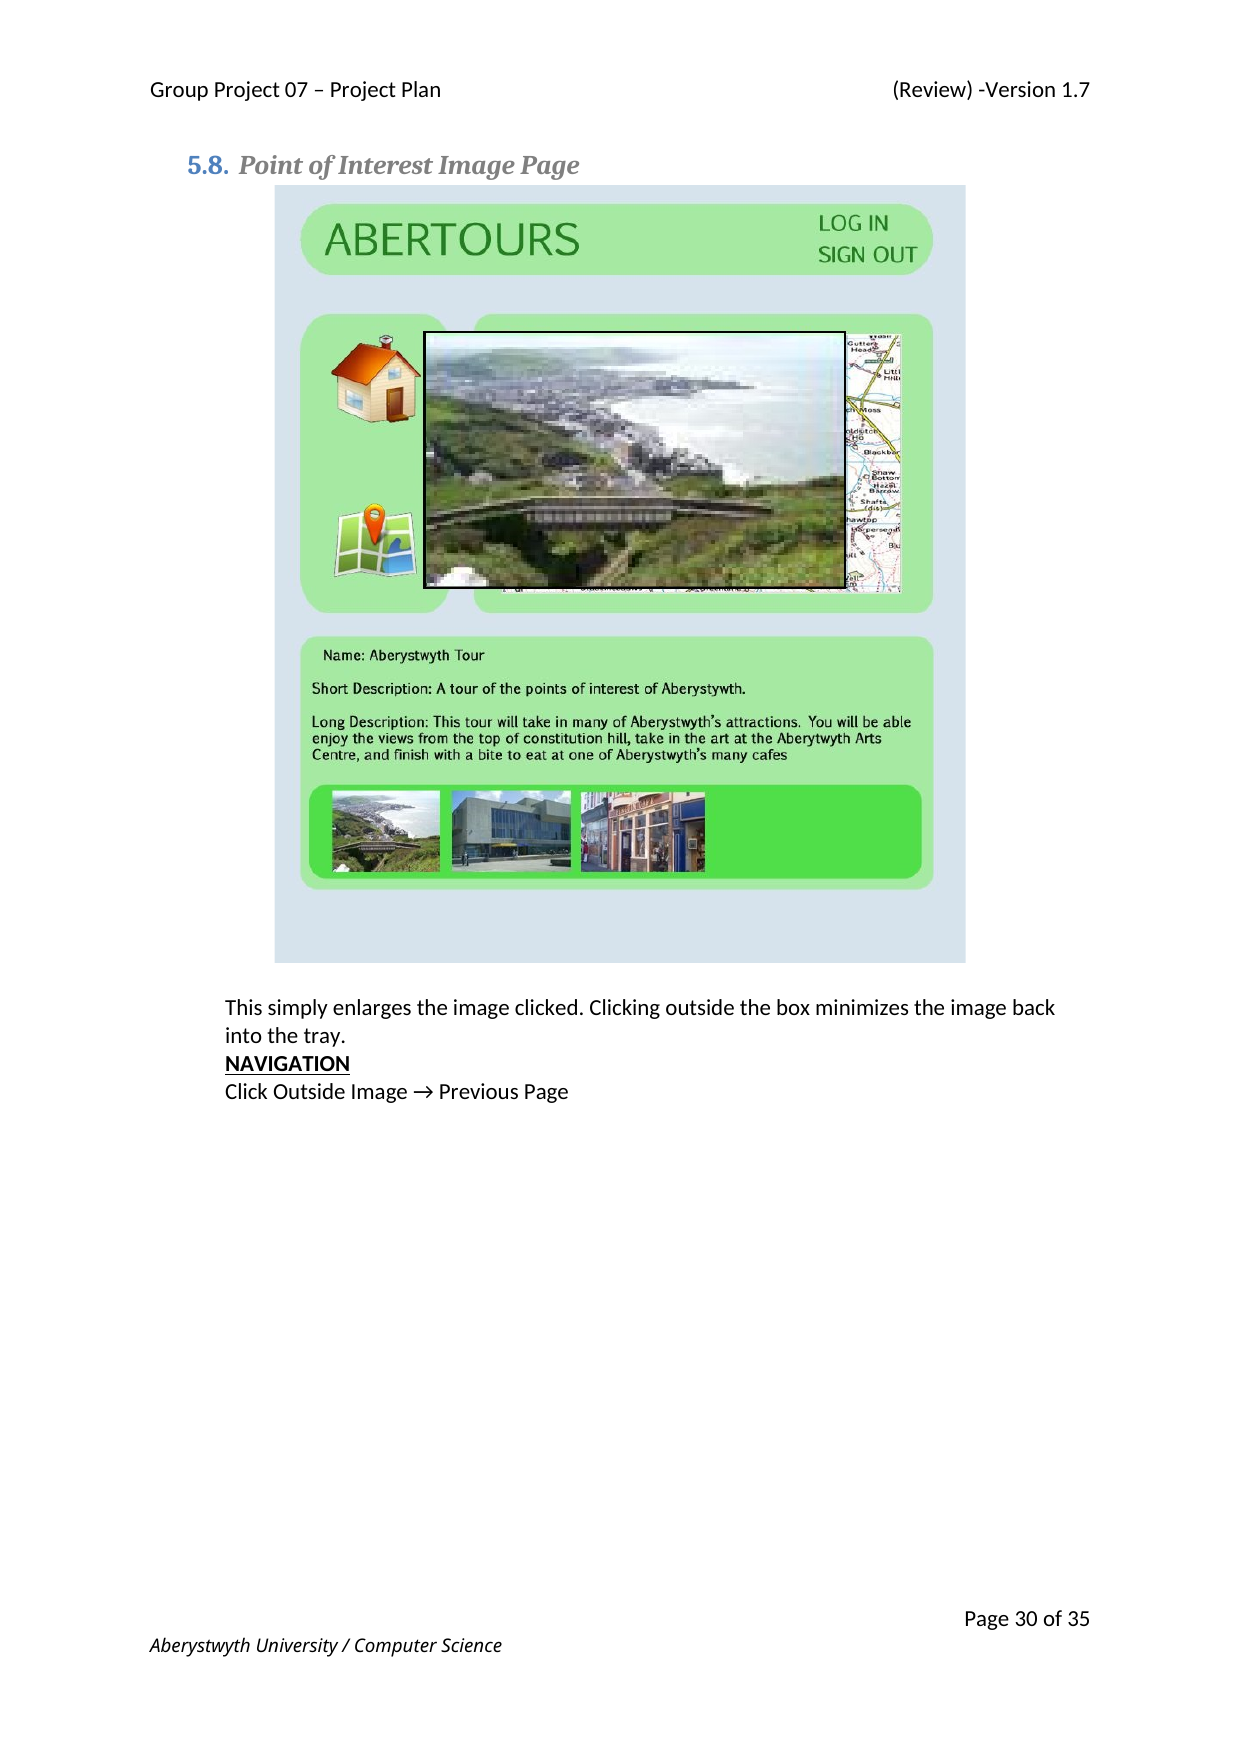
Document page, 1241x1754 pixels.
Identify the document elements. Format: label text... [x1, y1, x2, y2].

text Click Outside Image → Previous Page [225, 1077, 1090, 1106]
text NAVIGATION [225, 1049, 1090, 1077]
text This simply enlarges the image clicked. Clicking outside the box minimizes the image back into the tray. [225, 993, 1090, 1049]
subtitle Point of Interest Image Page [187, 150, 1090, 181]
